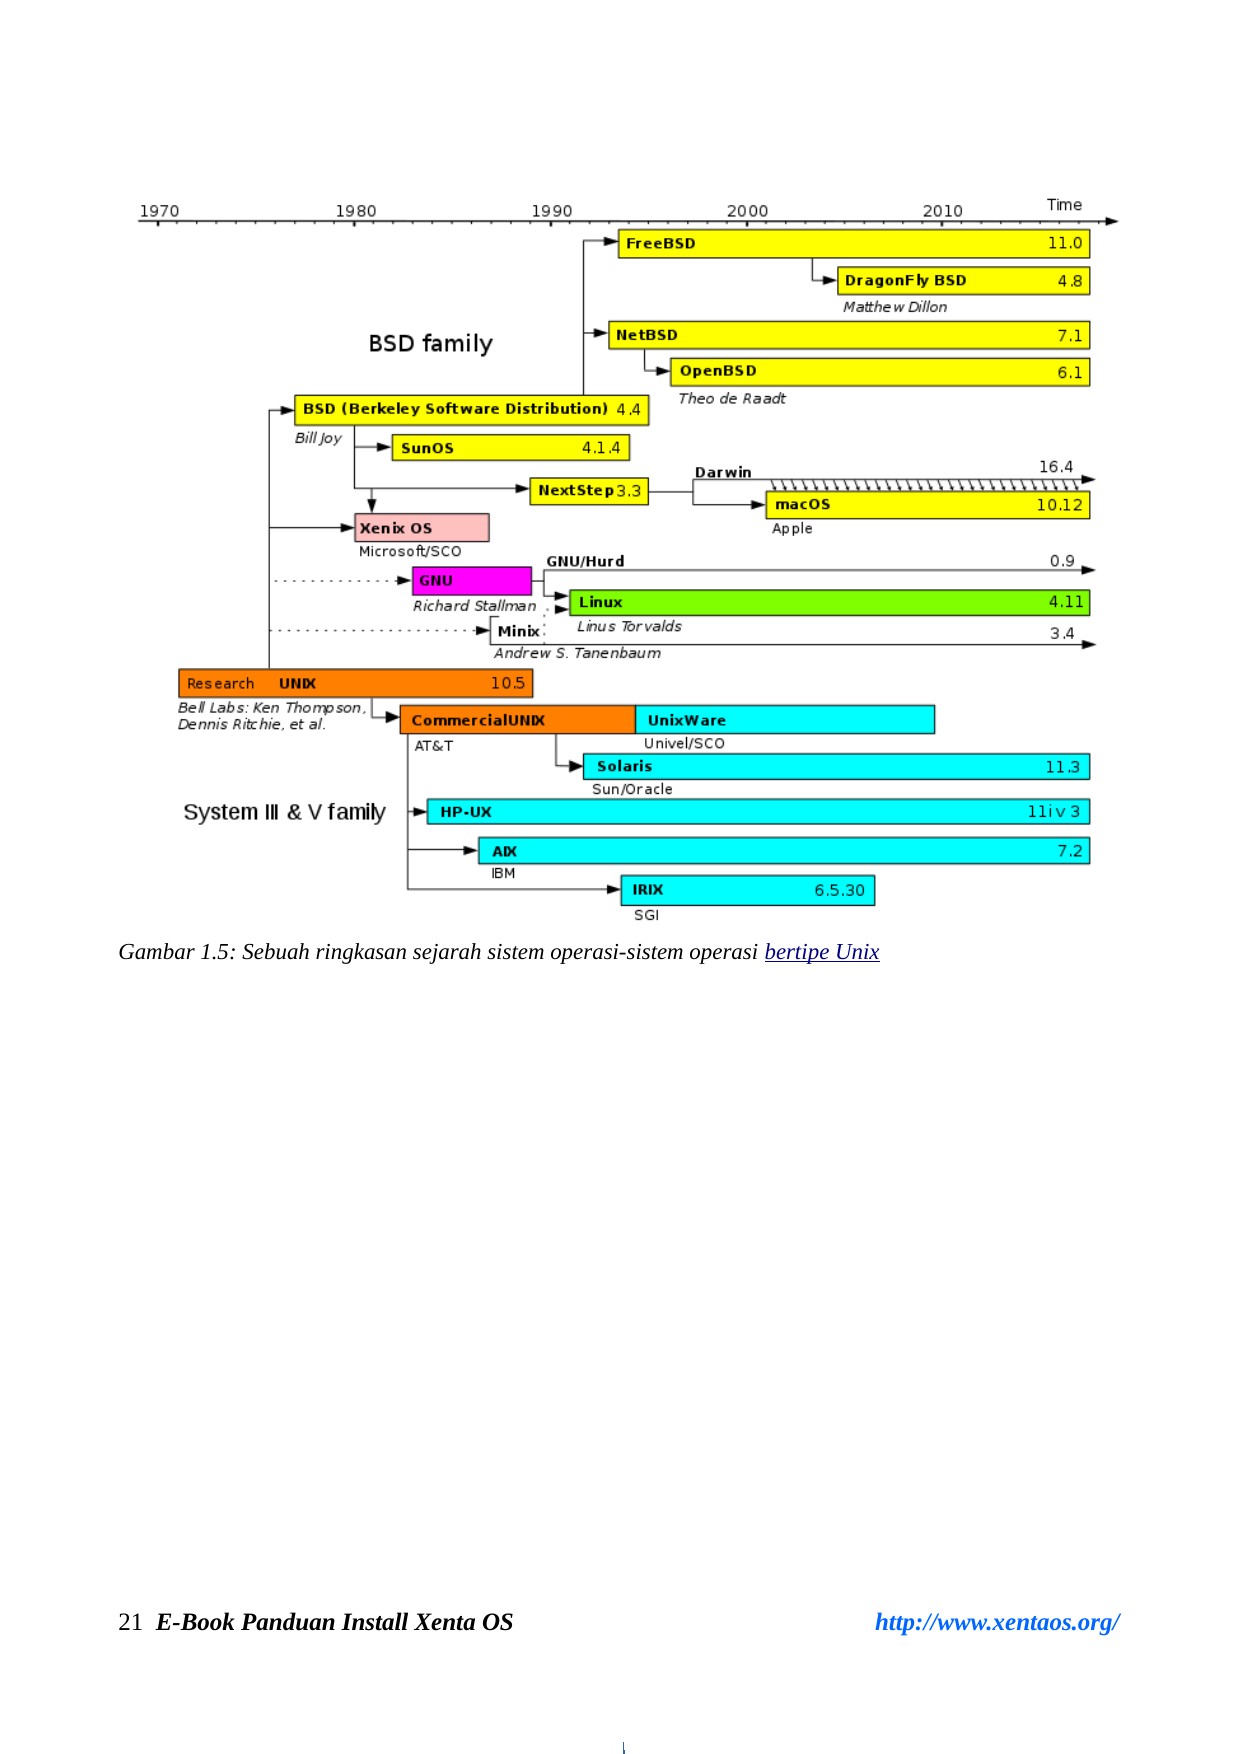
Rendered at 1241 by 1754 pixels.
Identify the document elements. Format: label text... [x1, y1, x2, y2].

picture [125, 176, 1130, 938]
text Gambar 1.5: Sebuah ringkasan sejarah sistem operasi-sistem operasi bertipe Unix [118, 131, 1122, 964]
